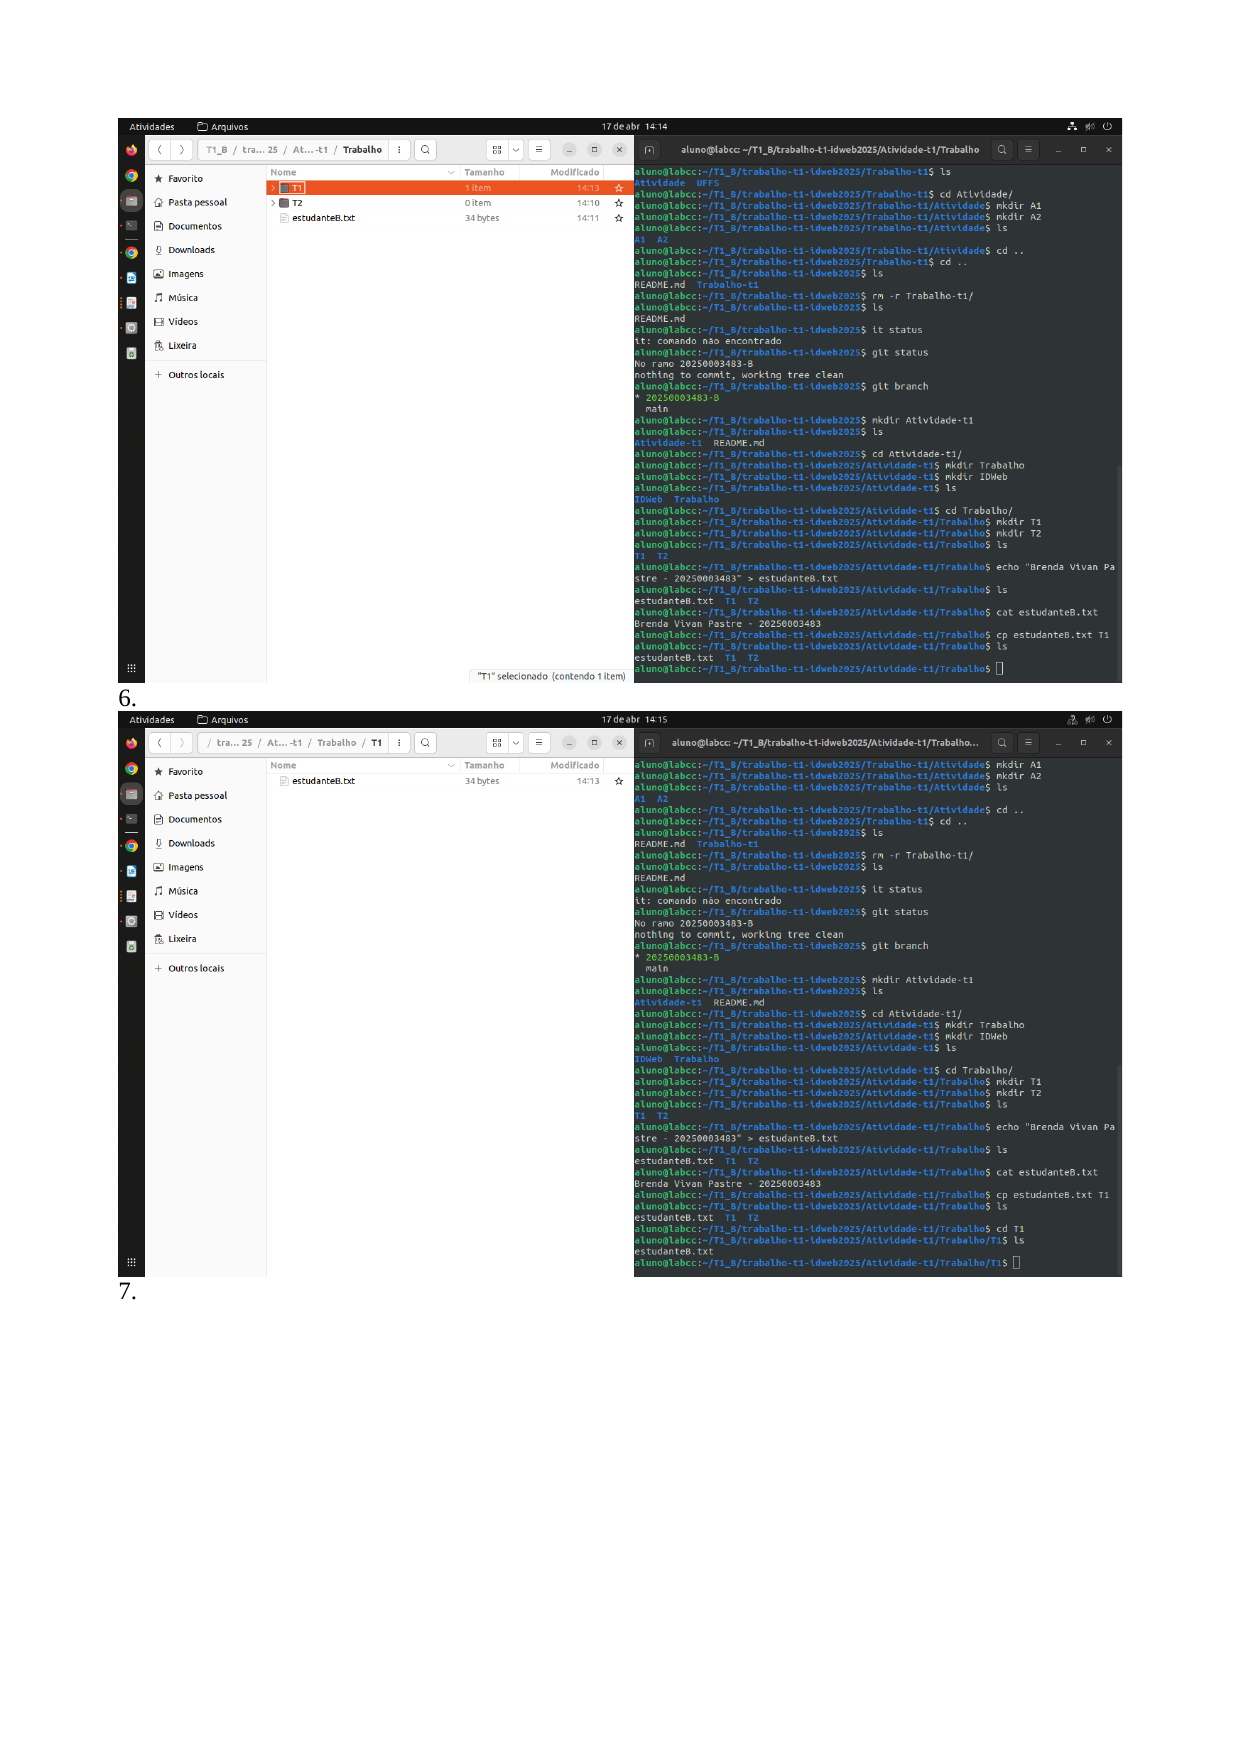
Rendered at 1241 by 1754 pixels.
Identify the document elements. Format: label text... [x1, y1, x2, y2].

text 6. [118, 683, 1122, 711]
picture [118, 711, 1123, 1277]
picture [118, 118, 1123, 683]
text 7. [118, 1277, 1122, 1305]
